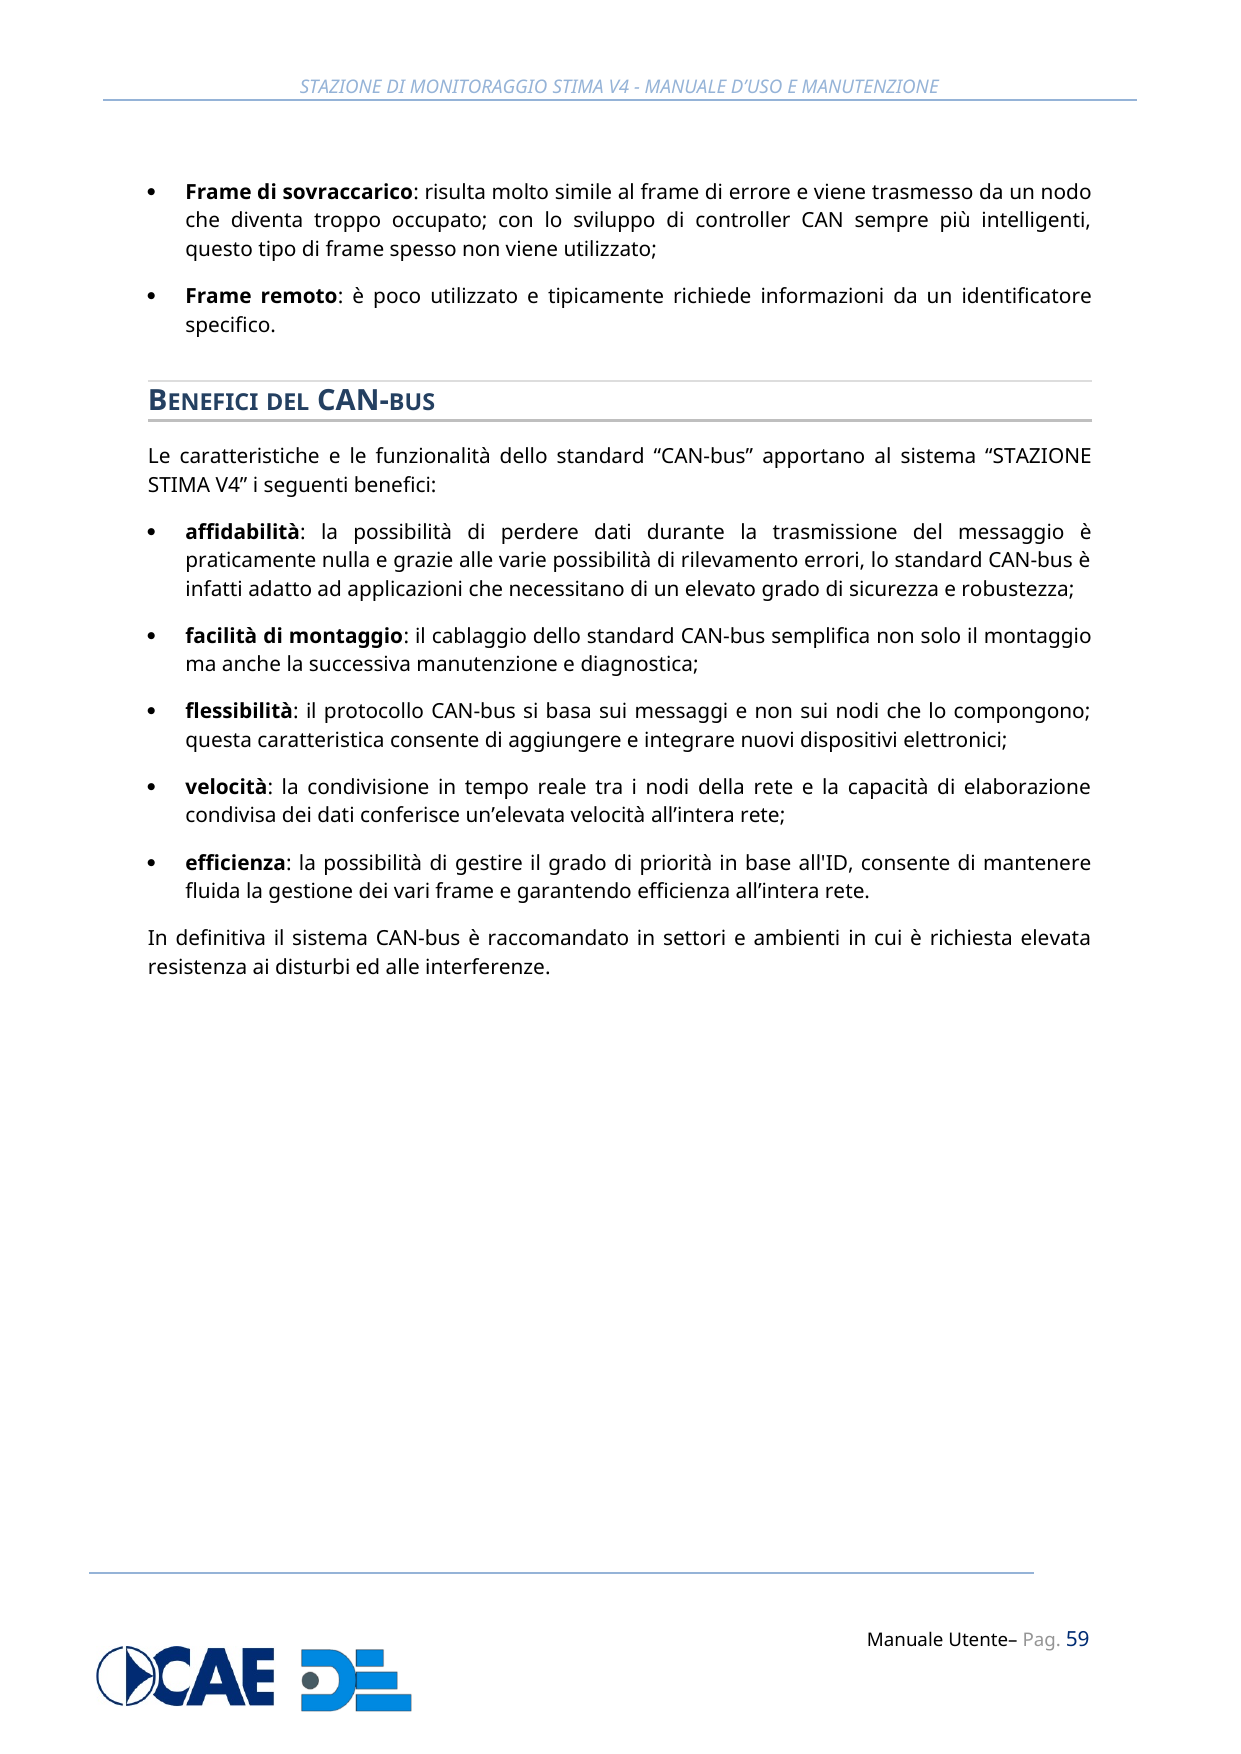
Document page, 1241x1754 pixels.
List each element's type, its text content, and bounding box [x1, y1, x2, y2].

list Frame remoto: è poco utilizzato e tipicamente richiede informazioni da un identificatore specifico. [148, 281, 1092, 338]
list flessibilità: il protocollo CAN-bus si basa sui messaggi e non sui nodi che lo compongono; questa caratteristica consente di aggiungere e integrare nuovi dispositivi elettronici; [148, 697, 1092, 753]
list affidabilità: la possibilità di perdere dati durante la trasmissione del messaggio è praticamente nulla e grazie alle varie possibilità di rilevamento errori, lo standard CAN-bus è infatti adatto ad applicazioni che necessitano di un elevato grado di sicurezza e robustezza; [148, 517, 1092, 602]
text In definitiva il sistema CAN-bus è raccomandato in settori e ambienti in cui è richiesta elevata resistenza ai disturbi ed alle interferenze. [148, 923, 1092, 980]
subtitle Benefici del CAN-bus [148, 382, 1092, 419]
list velocità: la condivisione in tempo reale tra i nodi della rete e la capacità di elaborazione condivisa dei dati conferisce un’elevata velocità all’intera rete; [148, 772, 1092, 829]
text Le caratteristiche e le funzionalità dello standard “CAN-bus” apportano al sistema “STAZIONE STIMA V4” i seguenti benefici: [148, 441, 1092, 498]
list Frame di sovraccarico: risulta molto simile al frame di errore e viene trasmesso da un nodo che diventa troppo occupato; con lo sviluppo di controller CAN sempre più intelligenti, questo tipo di frame spesso non viene utilizzato; [148, 177, 1092, 262]
list facilità di montaggio: il cablaggio dello standard CAN-bus semplifica non solo il montaggio ma anche la successiva manutenzione e diagnostica; [148, 621, 1092, 678]
list efficienza: la possibilità di gestire il grado di priorità in base all'ID, consente di mantenere fluida la gestione dei vari frame e garantendo efficienza all’intera rete. [148, 848, 1092, 905]
